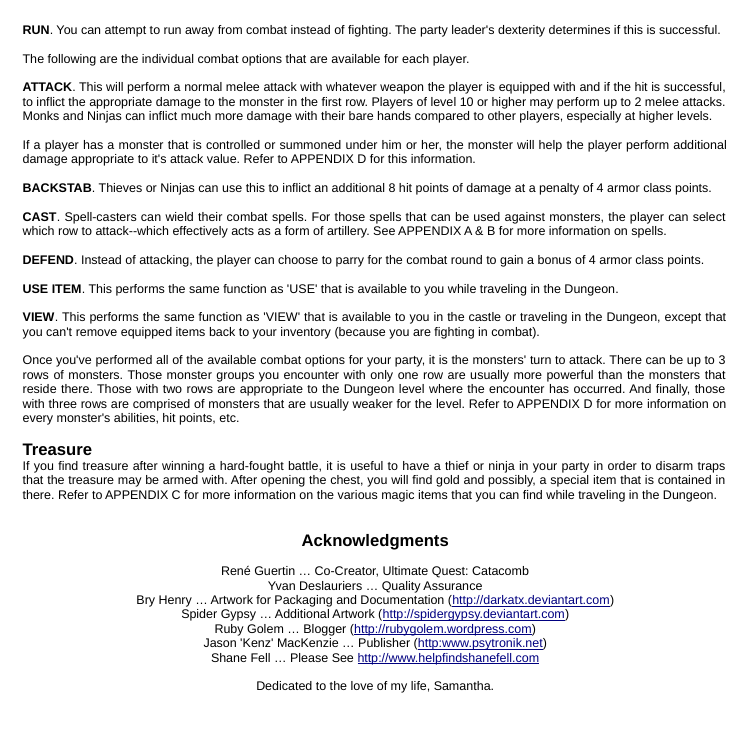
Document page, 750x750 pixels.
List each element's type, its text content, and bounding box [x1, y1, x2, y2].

text VIEW. This performs the same function as 'VIEW' that is available to you in the castle or traveling in the Dungeon, except that you can't remove equipped items back to your inventory (because you are fighting in combat). [22, 310, 727, 339]
text If you find treasure after winning a hard-fought battle, it is useful to have a thief or ninja in your party in order to disarm traps that the treasure may be armed with. After opening the chest, you will find gold and possibly, a special item that is contained in there. Refer to APPENDIX C for more information on the various magic items that you can find while traveling in the Dungeon. [22, 458, 727, 502]
text Jason 'Kenz' MacKenzie … Publisher (http:www.psytronik.net) [22, 636, 727, 650]
text Bry Henry … Artwork for Packaging and Documentation (http://darkatx.deviantart.com) [22, 593, 727, 607]
text The following are the individual combat options that are available for each player. [22, 51, 727, 66]
text RUN. You can attempt to run away from combat instead of fighting. The party leader's dexterity determines if this is successful. [22, 22, 727, 37]
text CAST. Spell-casters can wield their combat spells. For those spells that can be used against monsters, the player can select which row to attack--which effectively acts as a form of artillery. See APPENDIX A & B for more information on spells. [22, 209, 727, 238]
text Ruby Golem … Blogger (http://rubygolem.wordpress.com) [22, 621, 727, 636]
text Shane Fell … Please See http://www.helpfindshanefell.com [22, 650, 727, 664]
text René Guertin … Co-Creator, Ultimate Quest: Catacomb [22, 564, 727, 578]
text Spider Gypsy … Additional Artwork (http://spidergypsy.deviantart.com) [22, 607, 727, 621]
text BACKSTAB. Thieves or Ninjas can use this to inflict an additional 8 hit points of damage at a penalty of 4 armor class points. [22, 181, 727, 195]
text ATTACK. This will perform a normal melee attack with whatever weapon the player is equipped with and if the hit is successful, to inflict the appropriate damage to the monster in the first row. Players of level 10 or higher may perform up to 2 melee attacks. Monks and Ninjas can inflict much more damage with their bare hands compared to other players, especially at higher levels. [22, 80, 727, 123]
text DEFEND. Instead of attacking, the player can choose to parry for the combat round to gain a bonus of 4 armor class points. [22, 252, 727, 267]
text USE ITEM. This performs the same function as 'USE' that is available to you while traveling in the Dungeon. [22, 281, 727, 296]
text Yvan Deslauriers … Quality Assurance [22, 578, 727, 593]
text Dedicated to the love of my life, Samantha. [22, 679, 727, 693]
text If a player has a monster that is controlled or summoned under him or her, the monster will help the player perform additional damage appropriate to it's attack value. Refer to APPENDIX D for this information. [22, 137, 727, 166]
subtitle Acknowledgments [22, 530, 727, 549]
text Once you've performed all of the available combat options for your party, it is the monsters' turn to attack. There can be up to 3 rows of monsters. Those monster groups you encounter with only one row are usually more powerful than the monsters that reside there. Those with two rows are appropriate to the Dungeon level where the encounter has occurred. And finally, those with three rows are comprised of monsters that are usually weaker for the level. Refer to APPENDIX D for more information on every monster's abilities, hit points, etc. [22, 353, 727, 425]
subtitle Treasure [22, 439, 727, 458]
